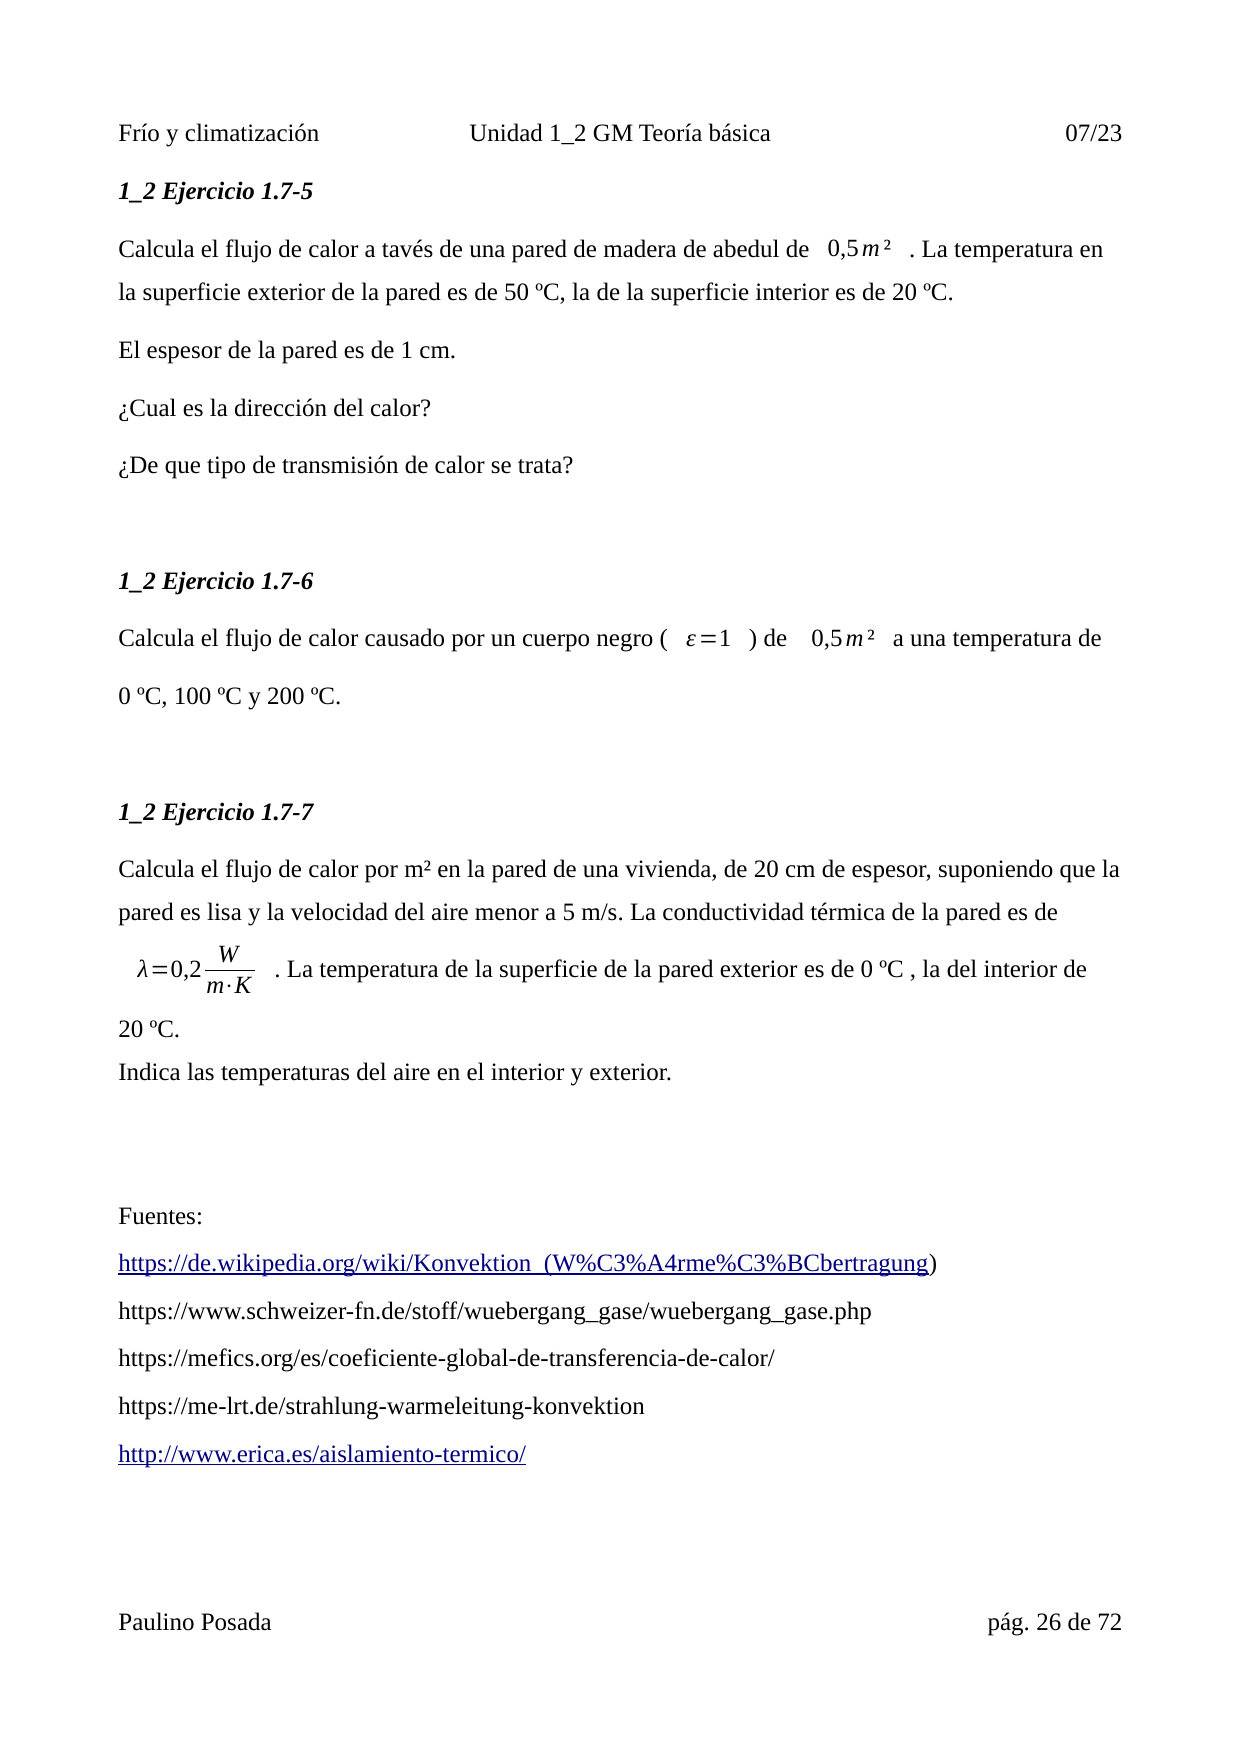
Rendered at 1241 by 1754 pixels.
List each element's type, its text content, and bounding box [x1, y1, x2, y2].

text 20 ºC. [118, 1014, 1122, 1043]
text 0 ºC, 100 ºC y 200 ºC. [118, 681, 1122, 710]
text https://de.wikipedia.org/wiki/Konvektion_(W%C3%A4rme%C3%BCbertragung) [118, 1248, 1122, 1277]
text Calcula el flujo de calor a tavés de una pared de madera de abedul de. La temperatura en la superficie exterior de la pared es de 50 ºC, la de la superficie interior es de 20 ºC. [118, 234, 1122, 306]
text https://www.schweizer-fn.de/stoff/wuebergang_gase/wuebergang_gase.php [118, 1296, 1122, 1325]
text Fuentes: [118, 1201, 1122, 1229]
text Indica las temperaturas del aire en el interior y exterior. [118, 1057, 1122, 1086]
text 1_2 Ejercicio 1.7-7 [118, 797, 1122, 825]
text Calcula el flujo de calor por m² en la pared de una vivienda, de 20 cm de espesor, suponiendo que la pared es lisa y la velocidad del aire menor a 5 m/s. La conductividad térmica de la pared es de. La temperatura de la superficie de la pared exterior es de 0 ºC , la del interior de [118, 854, 1122, 999]
text Calcula el flujo de calor causado por un cuerpo negro () de a una temperatura de [118, 623, 1122, 652]
text ¿De que tipo de transmisión de calor se trata? [118, 450, 1122, 479]
text 1_2 Ejercicio 1.7-5 [118, 176, 1122, 205]
text https://me-lrt.de/strahlung-warmeleitung-konvektion [118, 1391, 1122, 1420]
text ¿Cual es la dirección del calor? [118, 393, 1122, 421]
text El espesor de la pared es de 1 cm. [118, 335, 1122, 364]
text https://mefics.org/es/coeficiente-global-de-transferencia-de-calor/ [118, 1343, 1122, 1372]
text 1_2 Ejercicio 1.7-6 [118, 566, 1122, 594]
text http://www.erica.es/aislamiento-termico/ [118, 1439, 1122, 1467]
